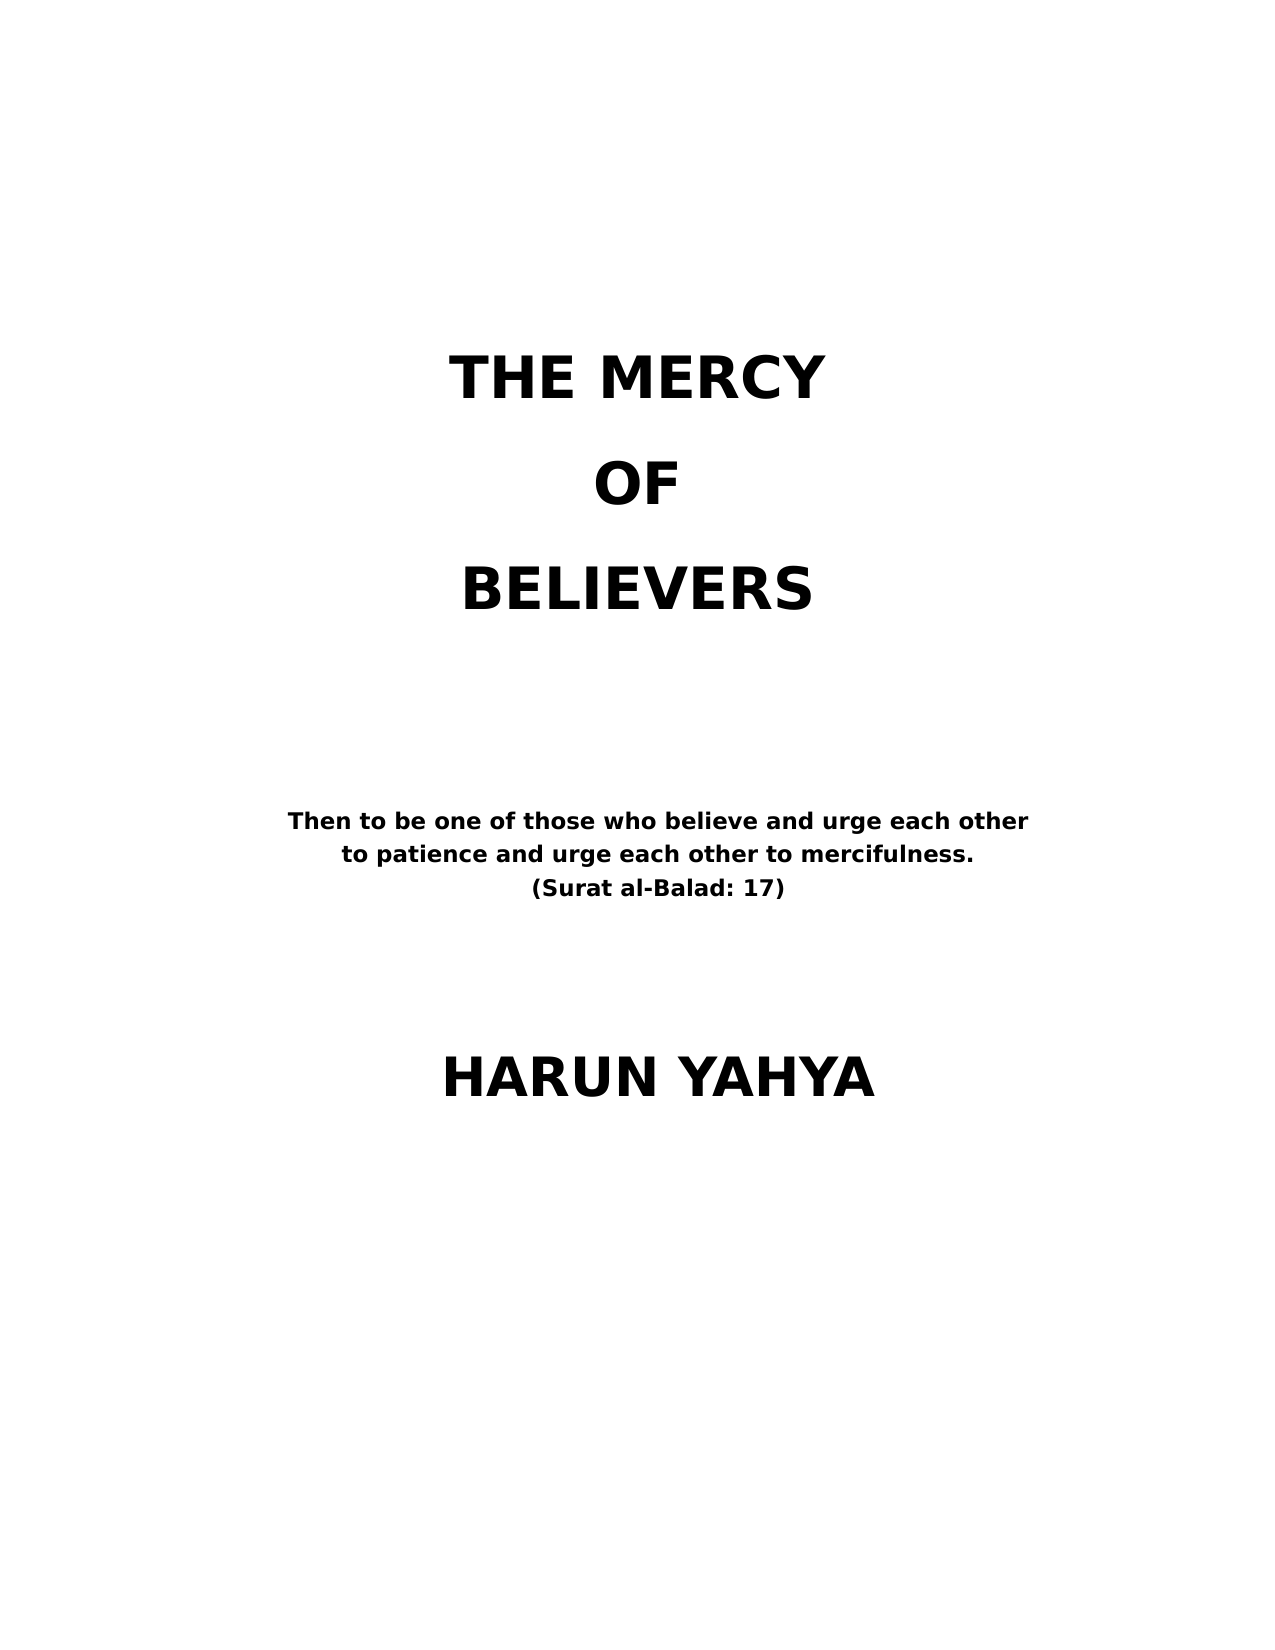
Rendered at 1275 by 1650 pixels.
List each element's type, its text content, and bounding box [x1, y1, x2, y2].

title BELIEVERS [112, 556, 1162, 623]
title THE MERCY [112, 345, 1162, 413]
text HARUN YAHYA [112, 1069, 1145, 1103]
text Then to be one of those who believe and urge each other [112, 803, 1145, 836]
text (Surat al-Balad: 17) [112, 869, 1145, 903]
title OF [112, 450, 1162, 518]
text to patience and urge each other to mercifulness. [112, 836, 1145, 869]
